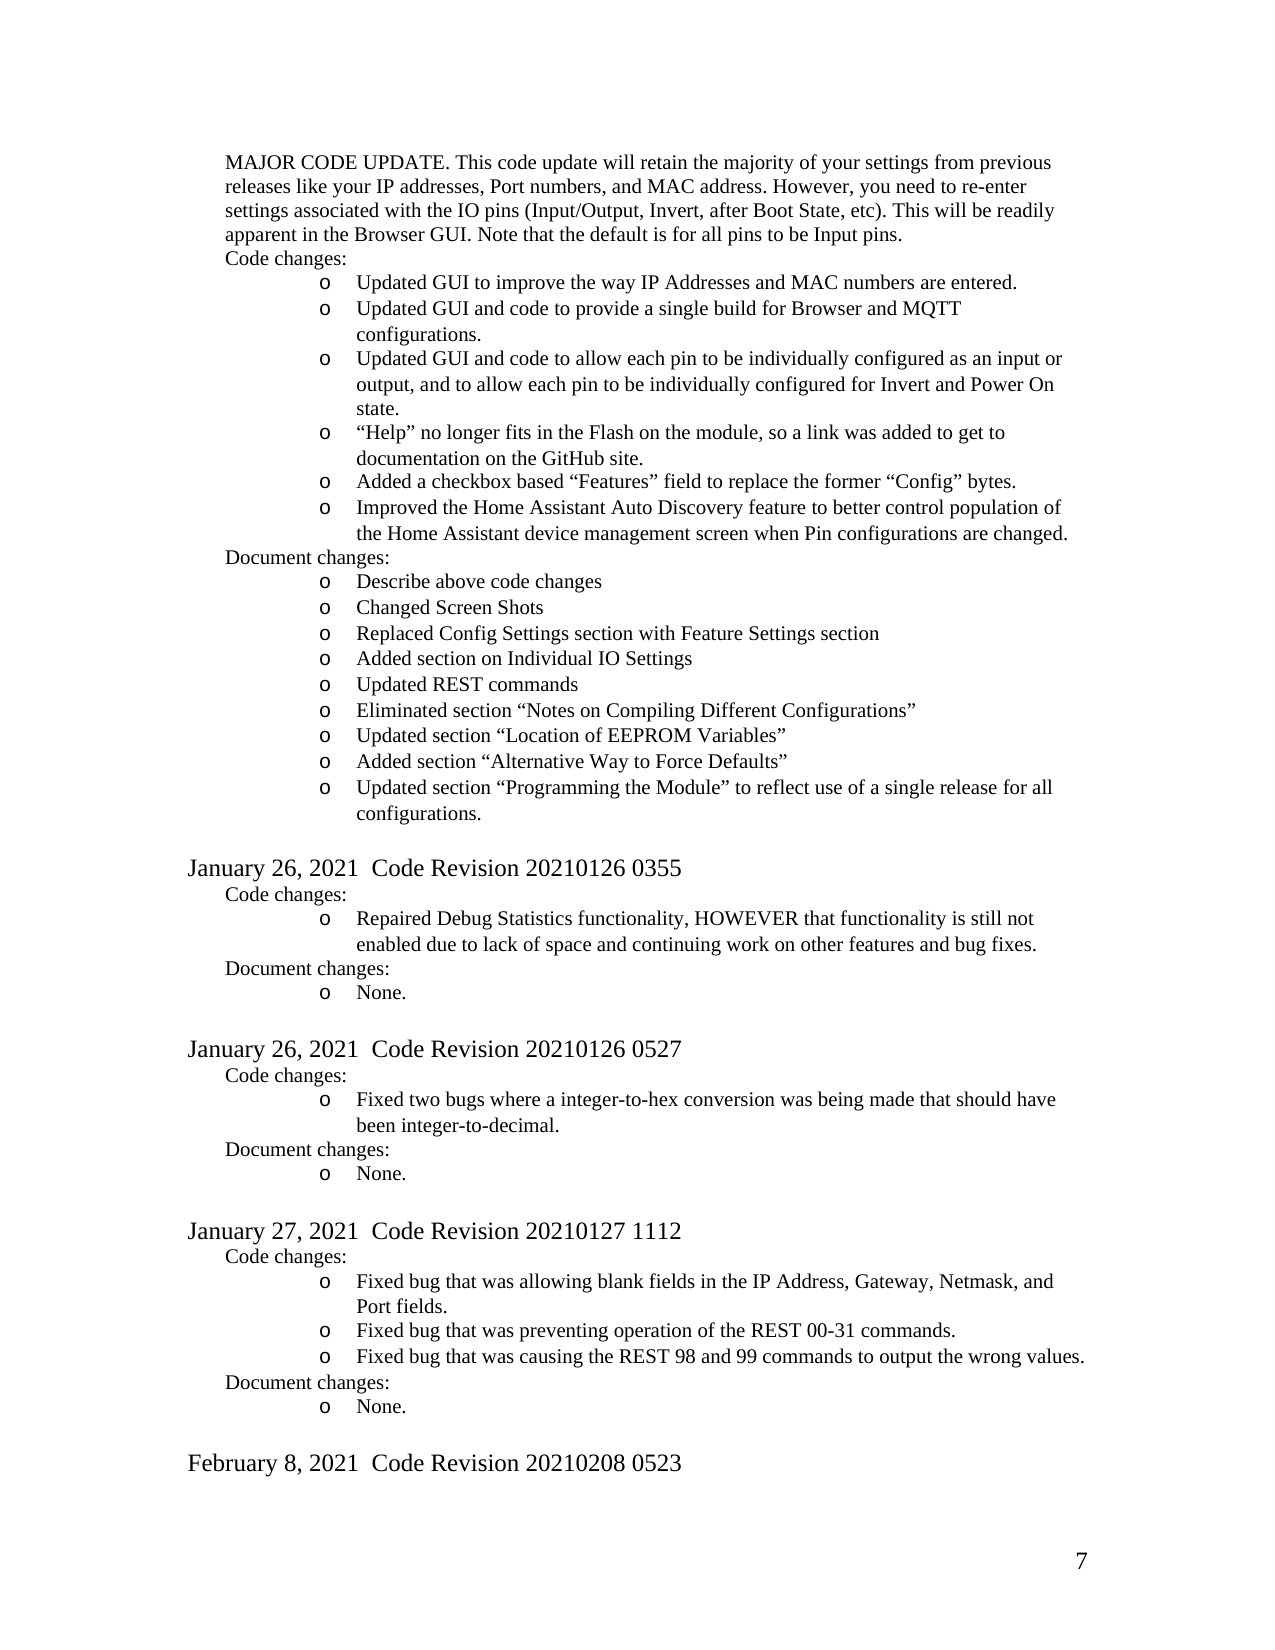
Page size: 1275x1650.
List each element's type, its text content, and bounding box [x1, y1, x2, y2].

list Improved the Home Assistant Auto Discovery feature to better control population of the Home Assistant device management screen when Pin configurations are changed. [319, 495, 1087, 545]
list Changed Screen Shots [319, 595, 1087, 621]
text Code changes: [225, 1063, 1087, 1087]
text Document changes: [225, 545, 1087, 569]
list Fixed bug that was causing the REST 98 and 99 commands to output the wrong values. [319, 1344, 1087, 1370]
list Updated section “Programming the Module” to reflect use of a single release for all configurations. [319, 775, 1087, 825]
list Eliminated section “Notes on Compiling Different Configurations” [319, 698, 1087, 723]
text Document changes: [225, 956, 1087, 980]
list Updated GUI to improve the way IP Addresses and MAC numbers are entered. [319, 270, 1087, 296]
list None. [319, 1161, 1087, 1187]
list Fixed bug that was preventing operation of the REST 00-31 commands. [319, 1318, 1087, 1344]
list Fixed bug that was allowing blank fields in the IP Address, Gateway, Netmask, and Port fields. [319, 1268, 1087, 1318]
list Added a checkbox based “Features” field to replace the former “Config” bytes. [319, 469, 1087, 495]
text MAJOR CODE UPDATE. This code update will retain the majority of your settings from previous releases like your IP addresses, Port numbers, and MAC address. However, you need to re-enter settings associated with the IO pins (Input/Output, Invert, after Boot State, etc). This will be readily apparent in the Browser GUI. Note that the default is for all pins to be Input pins. [225, 150, 1087, 246]
list Fixed two bugs where a integer-to-hex conversion was being made that should have been integer-to-decimal. [319, 1087, 1087, 1137]
list Updated GUI and code to allow each pin to be individually configured as an input or output, and to allow each pin to be individually configured for Invert and Power On state. [319, 346, 1087, 420]
list Repaired Debug Statistics functionality, HOWEVER that functionality is still not enabled due to lack of space and continuing work on other features and bug fixes. [319, 906, 1087, 956]
list Added section “Alternative Way to Force Defaults” [319, 749, 1087, 775]
list “Help” no longer fits in the Flash on the module, so a link was added to get to documentation on the GitHub site. [319, 420, 1087, 469]
text Code changes: [225, 246, 1087, 270]
text Document changes: [225, 1137, 1087, 1161]
list Updated GUI and code to provide a single build for Browser and MQTT configurations. [319, 296, 1087, 346]
text Document changes: [225, 1370, 1087, 1394]
list Replaced Config Settings section with Feature Settings section [319, 621, 1087, 646]
text February 8, 2021 Code Revision 20210208 0523 [187, 1448, 1087, 1477]
text January 26, 2021 Code Revision 20210126 0527 [187, 1034, 1087, 1063]
list None. [319, 980, 1087, 1006]
list None. [319, 1394, 1087, 1419]
text Code changes: [225, 882, 1087, 906]
list Added section on Individual IO Settings [319, 646, 1087, 672]
list Updated section “Location of EEPROM Variables” [319, 723, 1087, 749]
list Updated REST commands [319, 672, 1087, 698]
text January 26, 2021 Code Revision 20210126 0355 [187, 853, 1087, 882]
text January 27, 2021 Code Revision 20210127 1112 [187, 1216, 1087, 1244]
text Code changes: [225, 1244, 1087, 1268]
list Describe above code changes [319, 569, 1087, 595]
